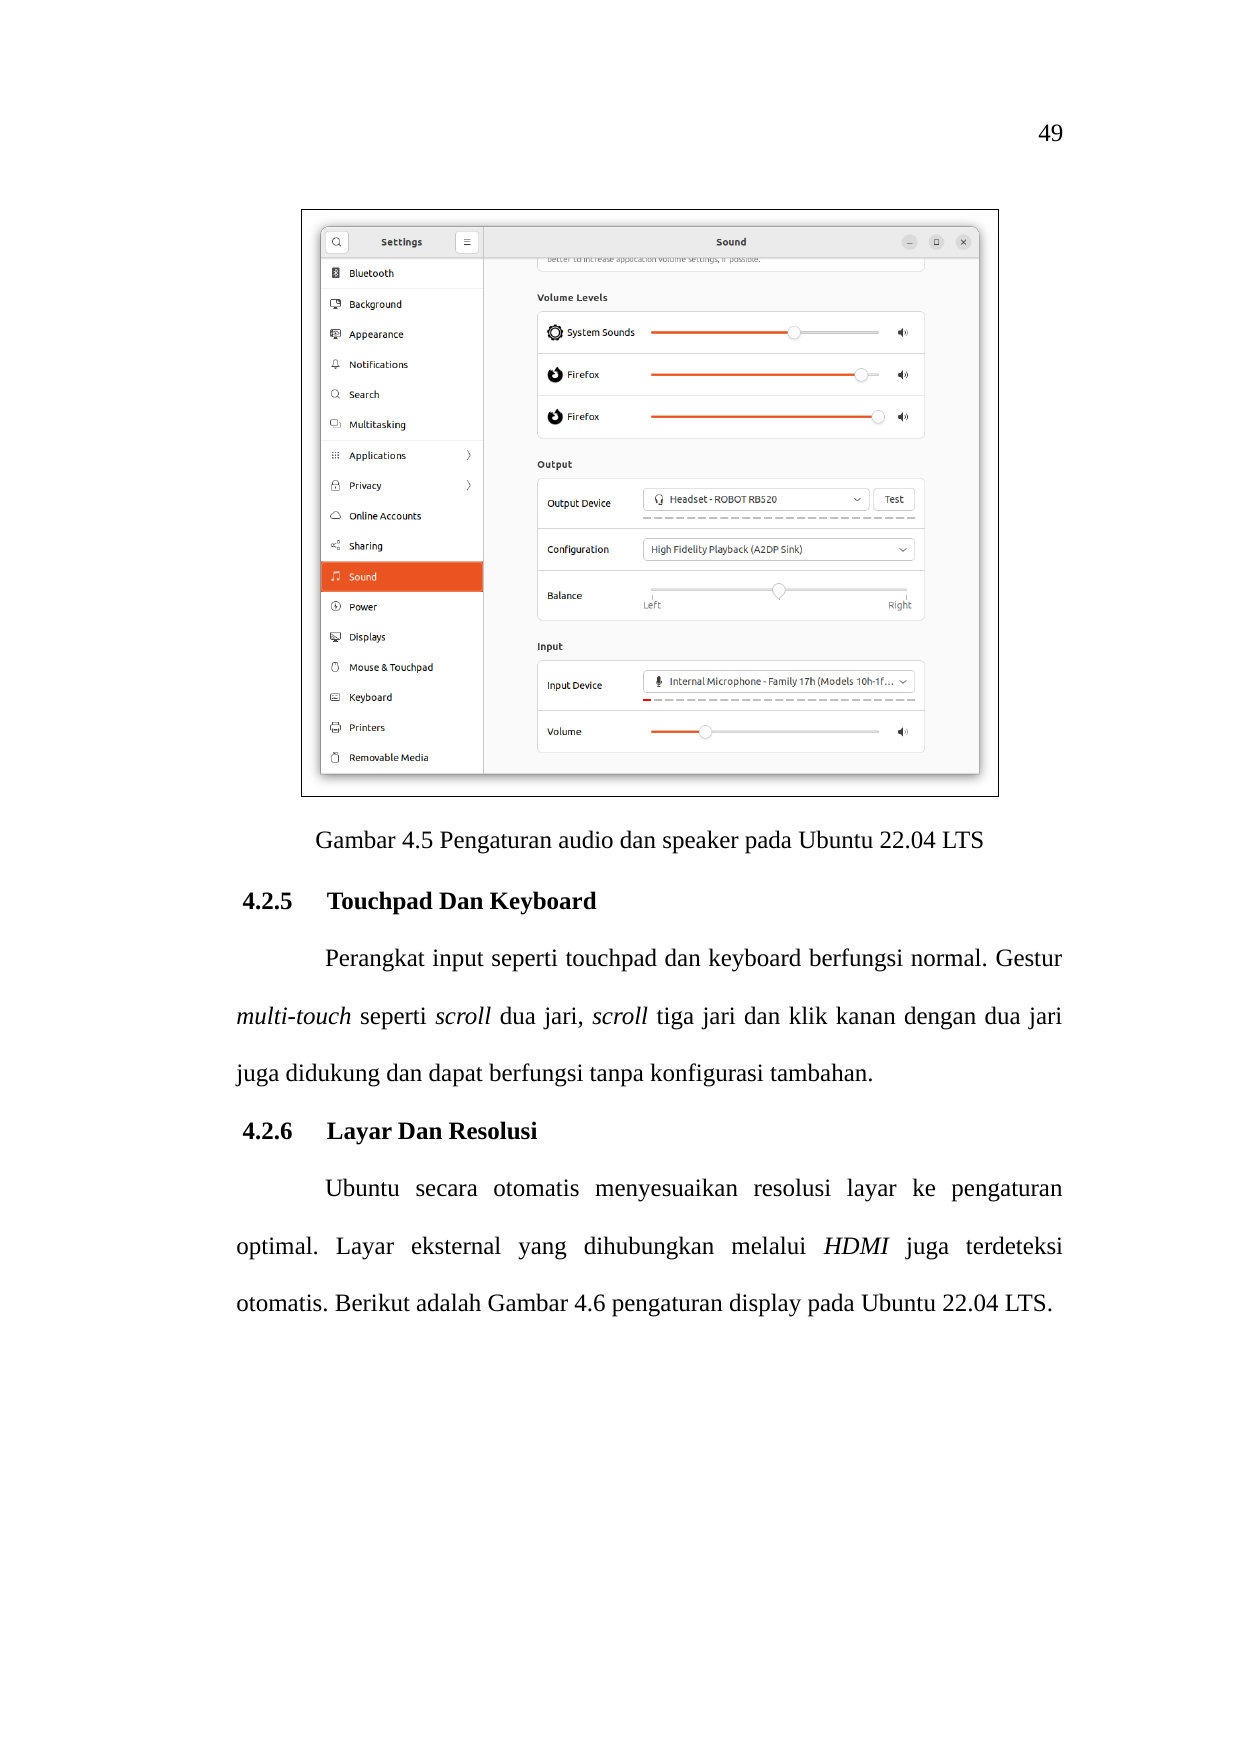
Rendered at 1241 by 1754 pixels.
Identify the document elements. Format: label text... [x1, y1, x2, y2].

subtitle Touchpad dan Keyboard [236, 886, 1063, 915]
text Ubuntu secara otomatis menyesuaikan resolusi layar ke pengaturan optimal. Layar eksternal yang dihubungkan melalui HDMI juga terdeteksi otomatis. Berikut adalah Gambar 4.6 pengaturan display pada Ubuntu 22.04 LTS. [236, 1173, 1063, 1317]
subtitle Layar dan Resolusi [236, 1116, 1063, 1145]
text Gambar 4.5 Pengaturan audio dan speaker pada Ubuntu 22.04 LTS [239, 238, 1060, 854]
picture [303, 211, 996, 793]
text Perangkat input seperti touchpad dan keyboard berfungsi normal. Gestur multi-touch seperti scroll dua jari, scroll tiga jari dan klik kanan dengan dua jari juga didukung dan dapat berfungsi tanpa konfigurasi tambahan. [236, 943, 1063, 1087]
